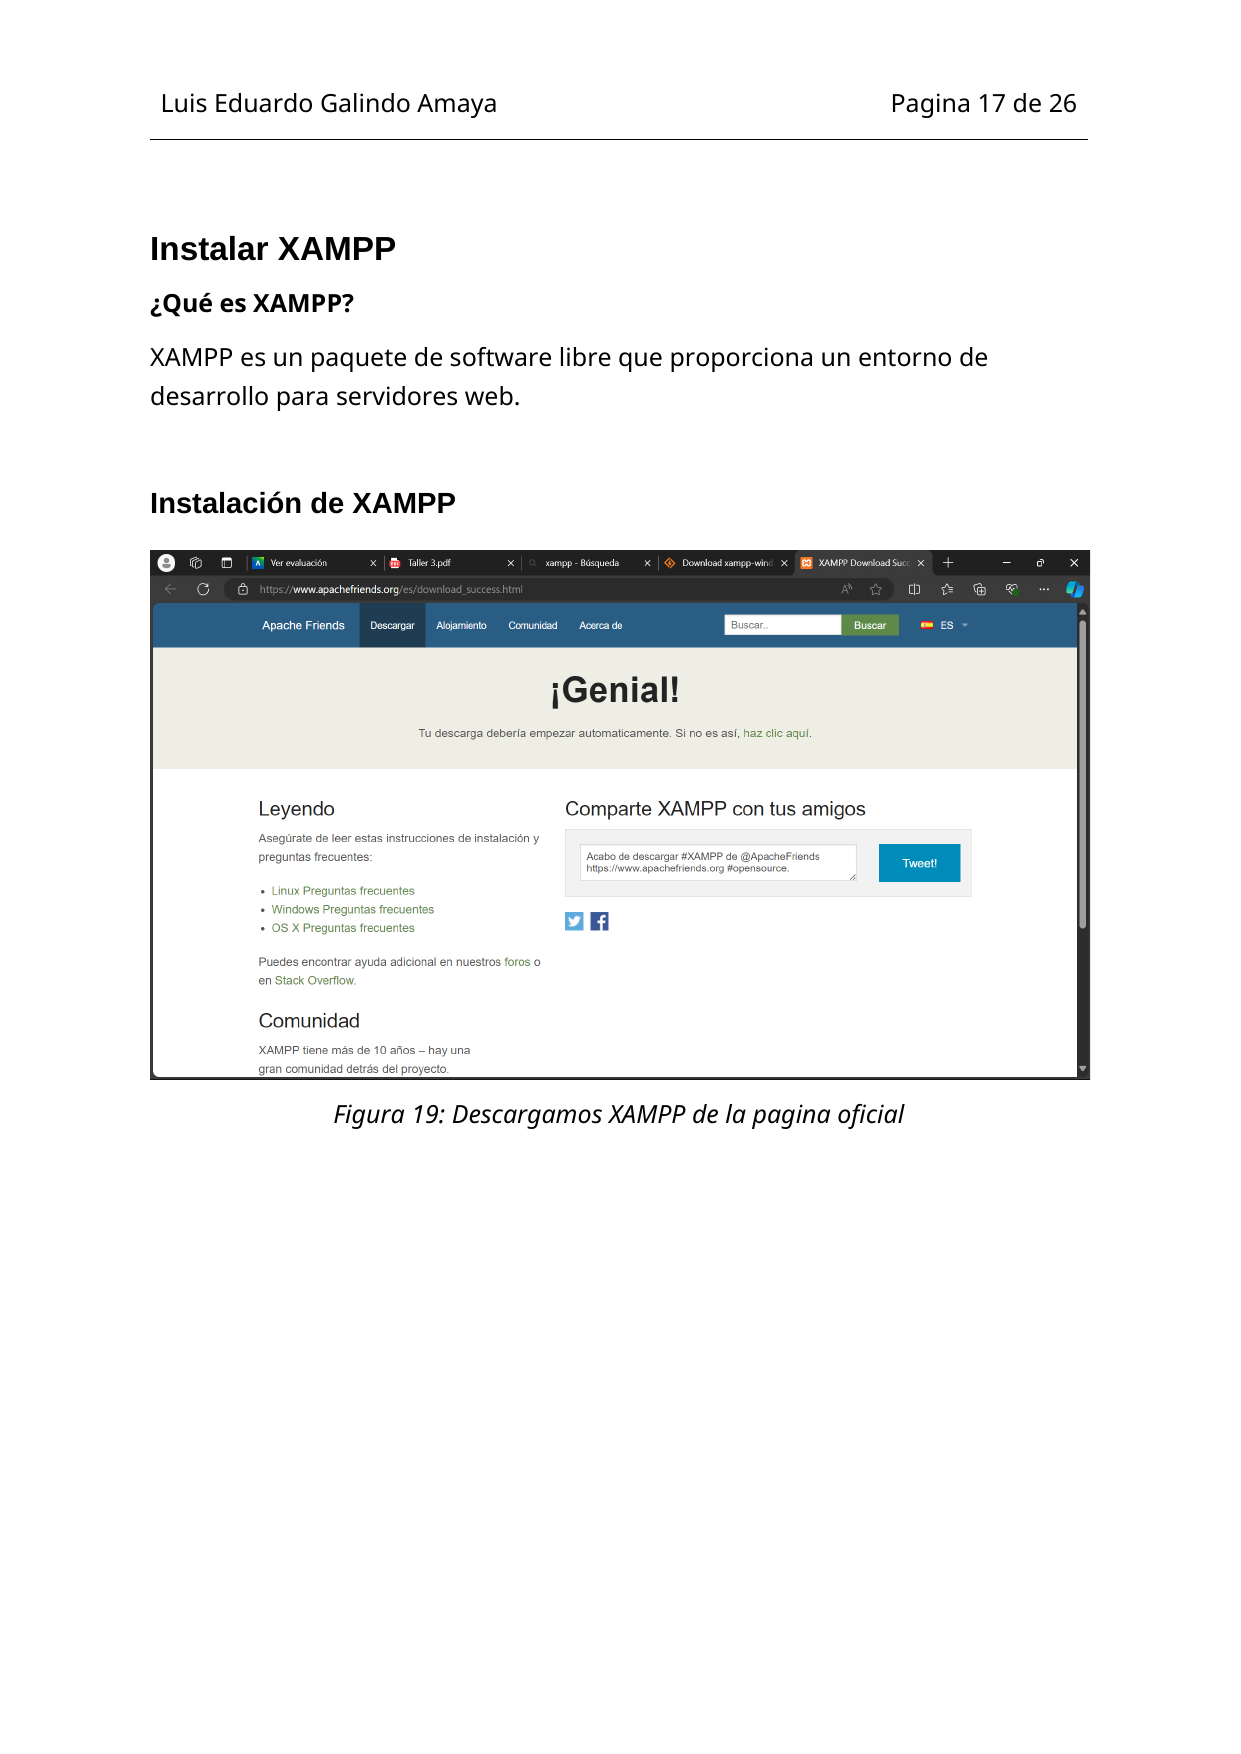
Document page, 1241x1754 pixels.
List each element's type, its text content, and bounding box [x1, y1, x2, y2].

subtitle Instalación de XAMPP [150, 487, 1090, 520]
text Figura 19: Descargamos XAMPP de la pagina oficial [150, 1080, 1090, 1131]
text ¿Qué es XAMPP? [150, 286, 1090, 320]
subtitle Instalar XAMPP [150, 229, 1090, 267]
text XAMPP es un paquete de software libre que proporciona un entorno de desarrollo para servidores web. [150, 340, 1090, 413]
picture [150, 550, 1091, 1080]
